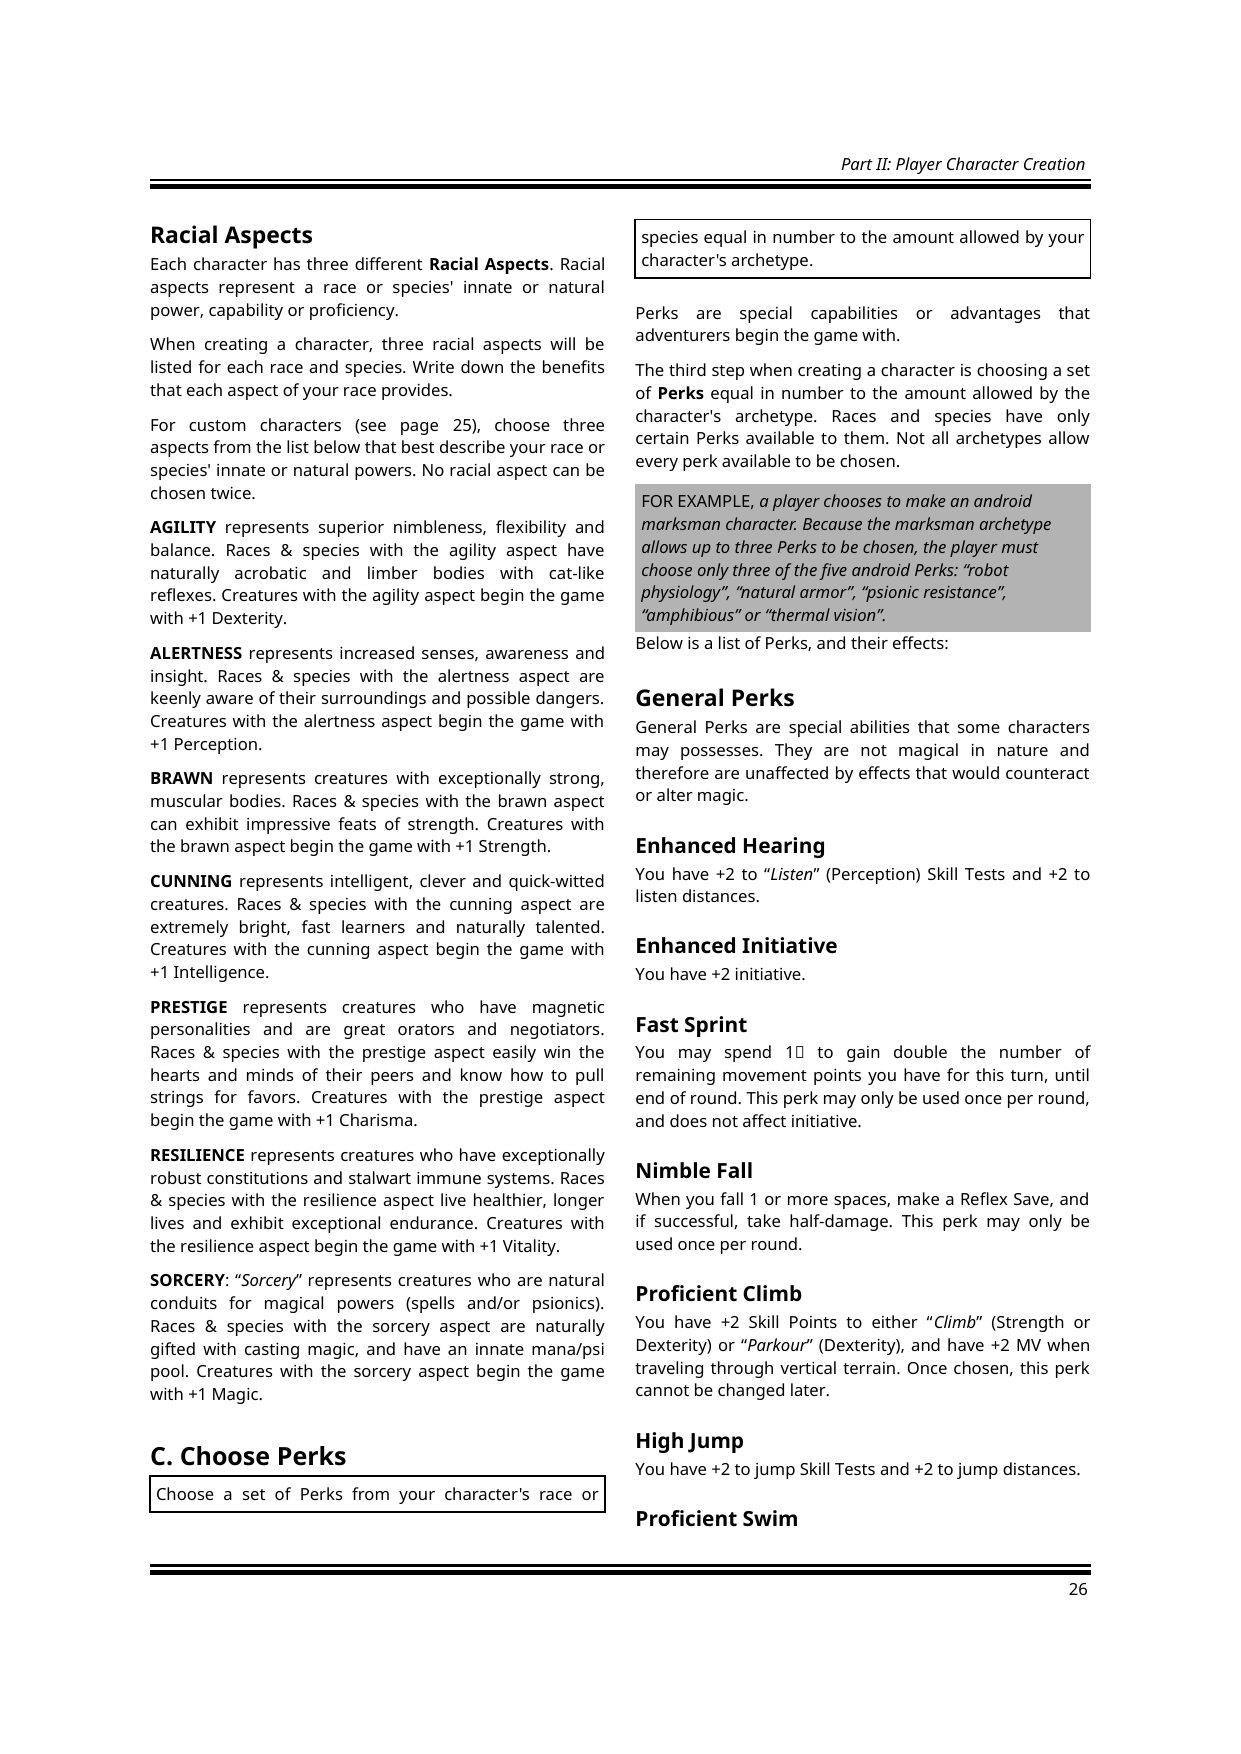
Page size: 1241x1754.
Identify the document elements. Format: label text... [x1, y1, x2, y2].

text Perks are special capabilities or advantages that adventurers begin the game with. [635, 279, 1091, 347]
text You have +2 initiative. [635, 963, 1091, 986]
text You have +2 Skill Points to either “Climb” (Strength or Dexterity) or “Parkour” (Dexterity), and have +2 MV when traveling through vertical terrain. Once chosen, this perk cannot be changed later. [635, 1311, 1091, 1402]
subtitle General Perks [635, 682, 1091, 713]
text Proficient Climb [635, 1279, 1091, 1308]
text When you fall 1 or more spaces, make a Reflex Save, and if successful, take half-damage. This perk may only be used once per round. [635, 1187, 1091, 1256]
text The third step when creating a character is choosing a set of Perks equal in number to the amount allowed by the character's archetype. Races and species have only certain Perks available to them. Not all archetypes allow every perk available to be chosen. [635, 359, 1091, 472]
text Each character has three different Racial Aspects. Racial aspects represent a race or species' innate or natural power, capability or proficiency. [150, 253, 605, 321]
text When creating a character, three racial aspects will be listed for each race and species. Write down the benefits that each aspect of your race provides. [150, 333, 605, 401]
text Below is a list of Perks, and their effects: [635, 632, 1091, 655]
text Enhanced Initiative [635, 932, 1091, 960]
text Nimble Fall [635, 1156, 1091, 1184]
subtitle C. Choose Perks [150, 1438, 605, 1472]
text RESILIENCE represents creatures who have exceptionally robust constitutions and stalwart immune systems. Races & species with the resilience aspect live healthier, longer lives and exhibit exceptional endurance. Creatures with the resilience aspect begin the game with +1 Vitality. [150, 1143, 605, 1257]
text CUNNING represents intelligent, clever and quick-witted creatures. Races & species with the cunning aspect are extremely bright, fast learners and naturally talented. Creatures with the cunning aspect begin the game with +1 Intelligence. [150, 870, 605, 983]
text Racial Aspects [150, 219, 605, 250]
text BRAWN represents creatures with exceptionally strong, muscular bodies. Races & species with the brawn aspect can exhibit impressive feats of strength. Creatures with the brawn aspect begin the game with +1 Strength. [150, 767, 605, 858]
text Enhanced Hearing [635, 831, 1091, 859]
table_header species equal in number to the amount allowed by your character's archetype. [636, 220, 1090, 277]
table_header Choose a set of Perks from your character's race or [151, 1477, 604, 1511]
text You have +2 to “Listen” (Perception) Skill Tests and +2 to listen distances. [635, 862, 1091, 908]
text You may spend 1 to gain double the number of remaining movement points you have for this turn, until end of round. This perk may only be used once per round, and does not affect initiative. [635, 1041, 1091, 1132]
text High Jump [635, 1426, 1091, 1454]
text SORCERY: “Sorcery” represents creatures who are natural conduits for magical powers (spells and/or psionics). Races & species with the sorcery aspect are naturally gifted with casting magic, and have an innate mana/psi pool. Creatures with the sorcery aspect begin the game with +1 Magic. [150, 1269, 605, 1405]
text AGILITY represents superior nimbleness, flexibility and balance. Races & species with the agility aspect have naturally acrobatic and limber bodies with cat-like reflexes. Creatures with the agility aspect begin the game with +1 Dexterity. [150, 516, 605, 629]
text Fast Sprint [635, 1010, 1091, 1038]
table_header FOR EXAMPLE, a player chooses to make an android marksman character. Because the marksman archetype allows up to three Perks to be chosen, the player must choose only three of the five android Perks: “robot physiology”, “natural armor”, “psionic resistance”, “amphibious” or “thermal vision”. [635, 484, 1091, 632]
text PRESTIGE represents creatures who have magnetic personalities and are great orators and negotiators. Races & species with the prestige aspect easily win the hearts and minds of their peers and know how to pull strings for favors. Creatures with the prestige aspect begin the game with +1 Charisma. [150, 995, 605, 1132]
text ALERTNESS represents increased senses, awareness and insight. Races & species with the alertness aspect are keenly aware of their surroundings and possible dangers. Creatures with the alertness aspect begin the game with +1 Perception. [150, 641, 605, 755]
text General Perks are special abilities that some characters may possesses. They are not magical in nature and therefore are unaffected by effects that would counteract or alter magic. [635, 716, 1091, 807]
text For custom characters (see page 20), choose three aspects from the list below that best describe your race or species' innate or natural powers. No racial aspect can be chosen twice. [150, 413, 605, 504]
text Proficient Swim [635, 1504, 1091, 1532]
text You have +2 to jump Skill Tests and +2 to jump distances. [635, 1457, 1091, 1480]
